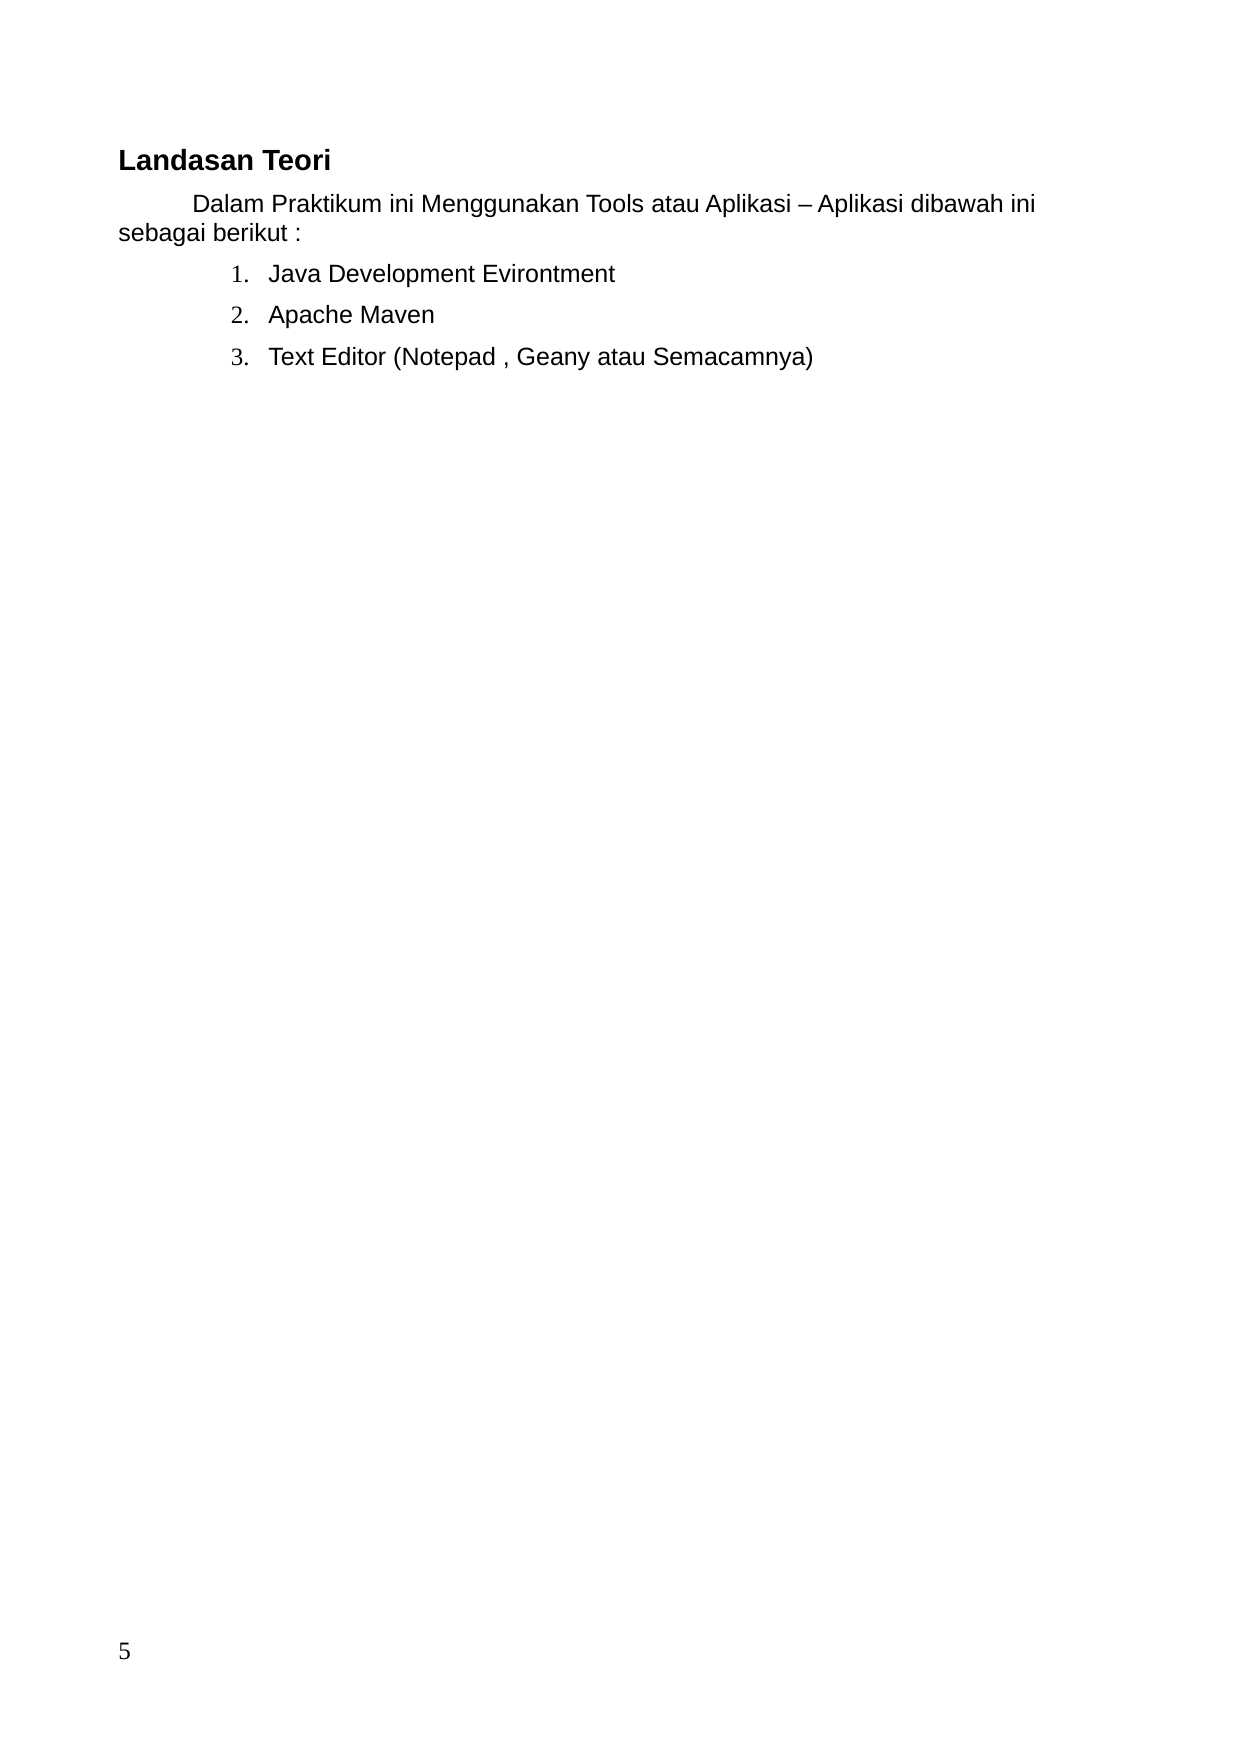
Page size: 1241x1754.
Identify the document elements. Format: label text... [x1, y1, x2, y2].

text Dalam Praktikum ini Menggunakan Tools atau Aplikasi – Aplikasi dibawah ini sebagai berikut : [118, 189, 1122, 247]
list Apache Maven [231, 301, 1122, 329]
subtitle Landasan Teori [118, 143, 1122, 177]
list Java Development Evirontment [231, 259, 1122, 288]
list Text Editor (Notepad , Geany atau Semacamnya) [231, 342, 1122, 371]
